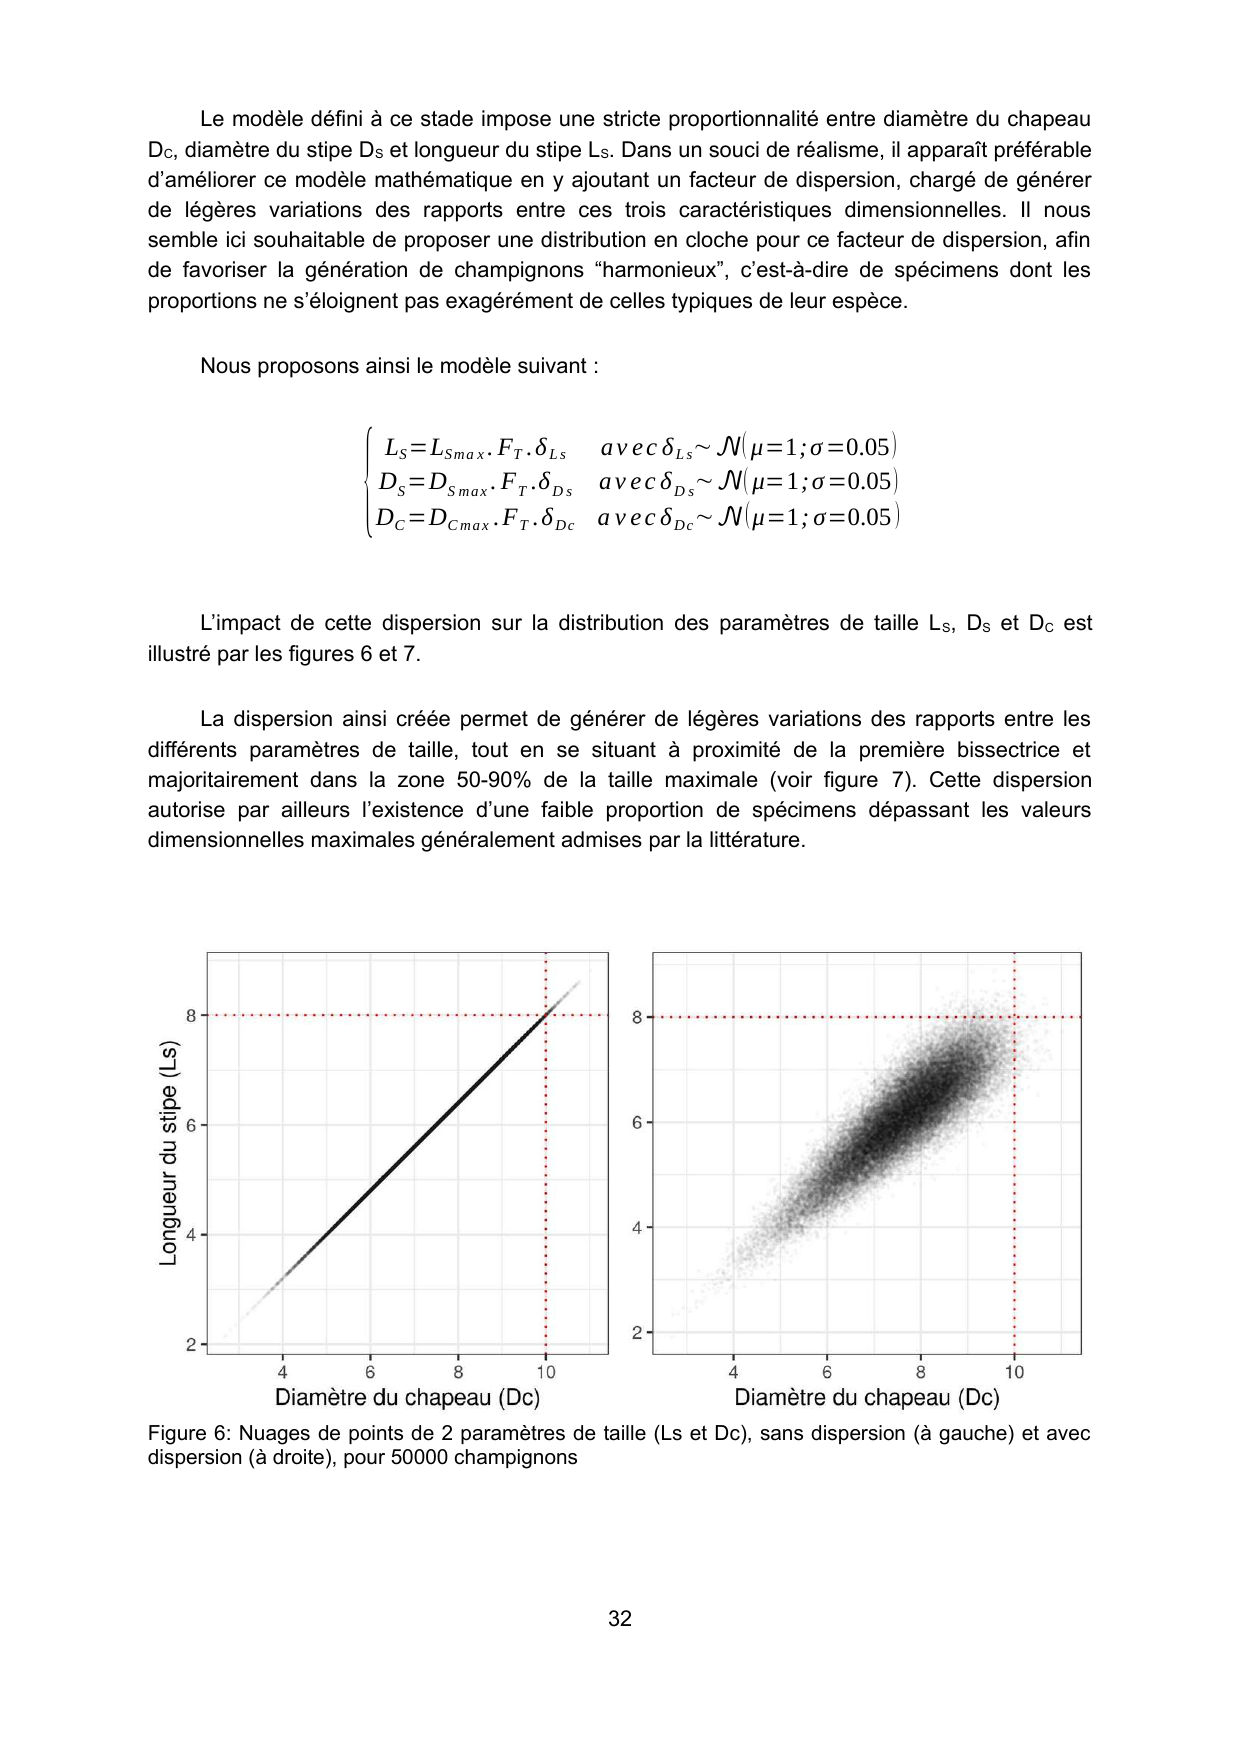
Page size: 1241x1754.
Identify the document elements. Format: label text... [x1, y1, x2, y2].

text Nous proposons ainsi le modèle suivant : [148, 353, 1093, 379]
text Figure 6: Nuages de points de 2 paramètres de taille (Ls et Dc), sans dispersion (à gauche) et avec dispersion (à droite), pour 50000 champignons [148, 1421, 1093, 1469]
text La dispersion ainsi créée permet de générer de légères variations des rapports entre les différents paramètres de taille, tout en se situant à proximité de la première bissectrice et majoritairement dans la zone 50-90% de la taille maximale (voir figure 7). Cette dispersion autorise par ailleurs l’existence d’une faible proportion de spécimens dépassant les valeurs dimensionnelles maximales généralement admises par la littérature. [148, 706, 1093, 852]
text L’impact de cette dispersion sur la distribution des paramètres de taille LS, DS et DC est illustré par les figures 6 et 7. [148, 610, 1093, 666]
picture [147, 941, 1093, 1421]
text Le modèle défini à ce stade impose une stricte proportionnalité entre diamètre du chapeau DC, diamètre du stipe DS et longueur du stipe LS. Dans un souci de réalisme, il apparaît préférable d’améliorer ce modèle mathématique en y ajoutant un facteur de dispersion, chargé de générer de légères variations des rapports entre ces trois caractéristiques dimensionnelles. Il nous semble ici souhaitable de proposer une distribution en cloche pour ce facteur de dispersion, afin de favoriser la génération de champignons “harmonieux”, c’est-à-dire de spécimens dont les proportions ne s’éloignent pas exagérément de celles typiques de leur espèce. [148, 106, 1093, 313]
